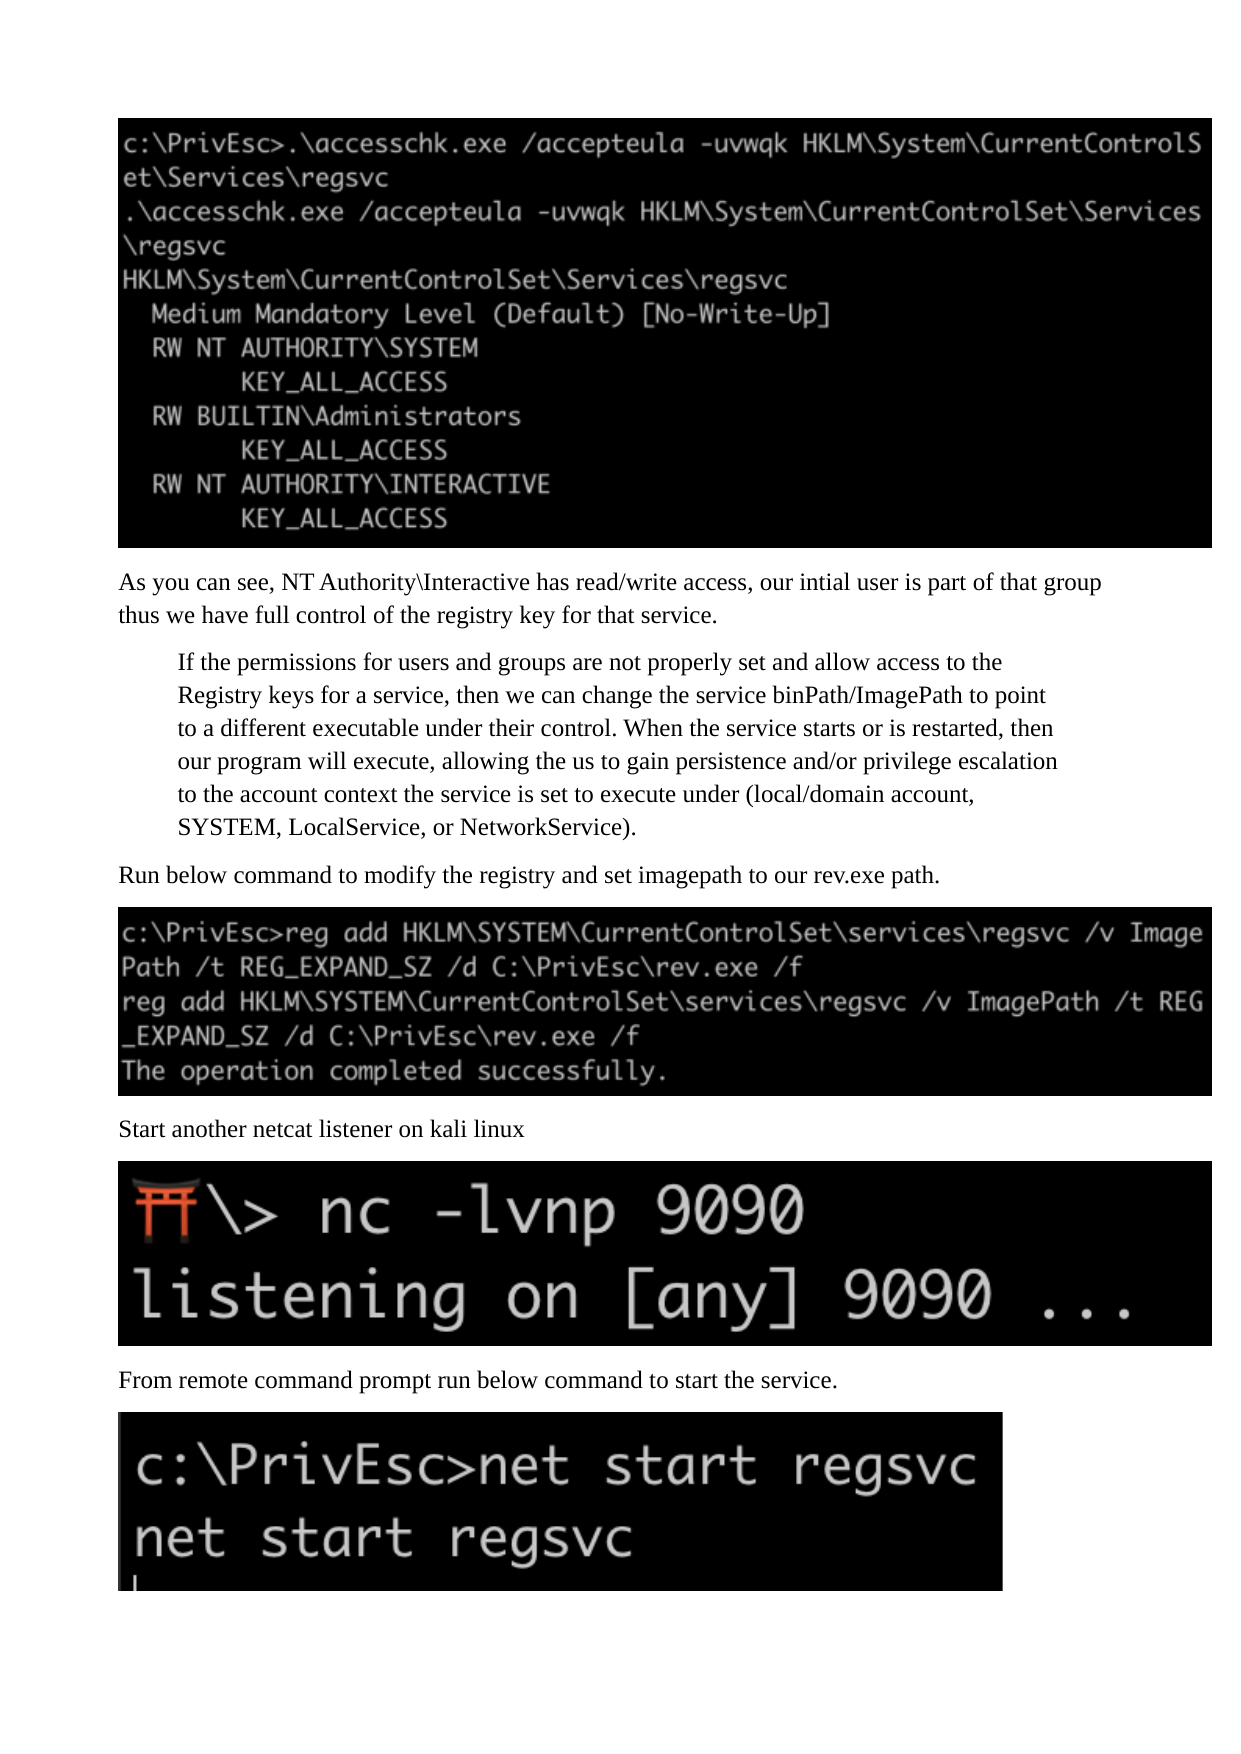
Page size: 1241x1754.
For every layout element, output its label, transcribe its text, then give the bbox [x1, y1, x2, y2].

text Start another netcat listener on kali linux [118, 1114, 1122, 1143]
text From remote command prompt run below command to start the service. [118, 1365, 1122, 1393]
text As you can see, NT Authority\Interactive has read/write access, our intial user is part of that group thus we have full control of the registry key for that service. [118, 567, 1122, 628]
picture [118, 1161, 1212, 1346]
picture [118, 118, 1212, 548]
picture [118, 1412, 1003, 1591]
text Run below command to modify the registry and set imagepath to our rev.exe path. [118, 860, 1122, 889]
text If the permissions for users and groups are not properly set and allow access to the Registry keys for a service, then we can change the service binPath/ImagePath to point to a different executable under their control. When the service starts or is restarted, then our program will execute, allowing the us to gain persistence and/or privilege escalation to the account context the service is set to execute under (local/domain account, SYSTEM, LocalService, or NetworkService). [177, 647, 1063, 841]
picture [118, 907, 1212, 1096]
